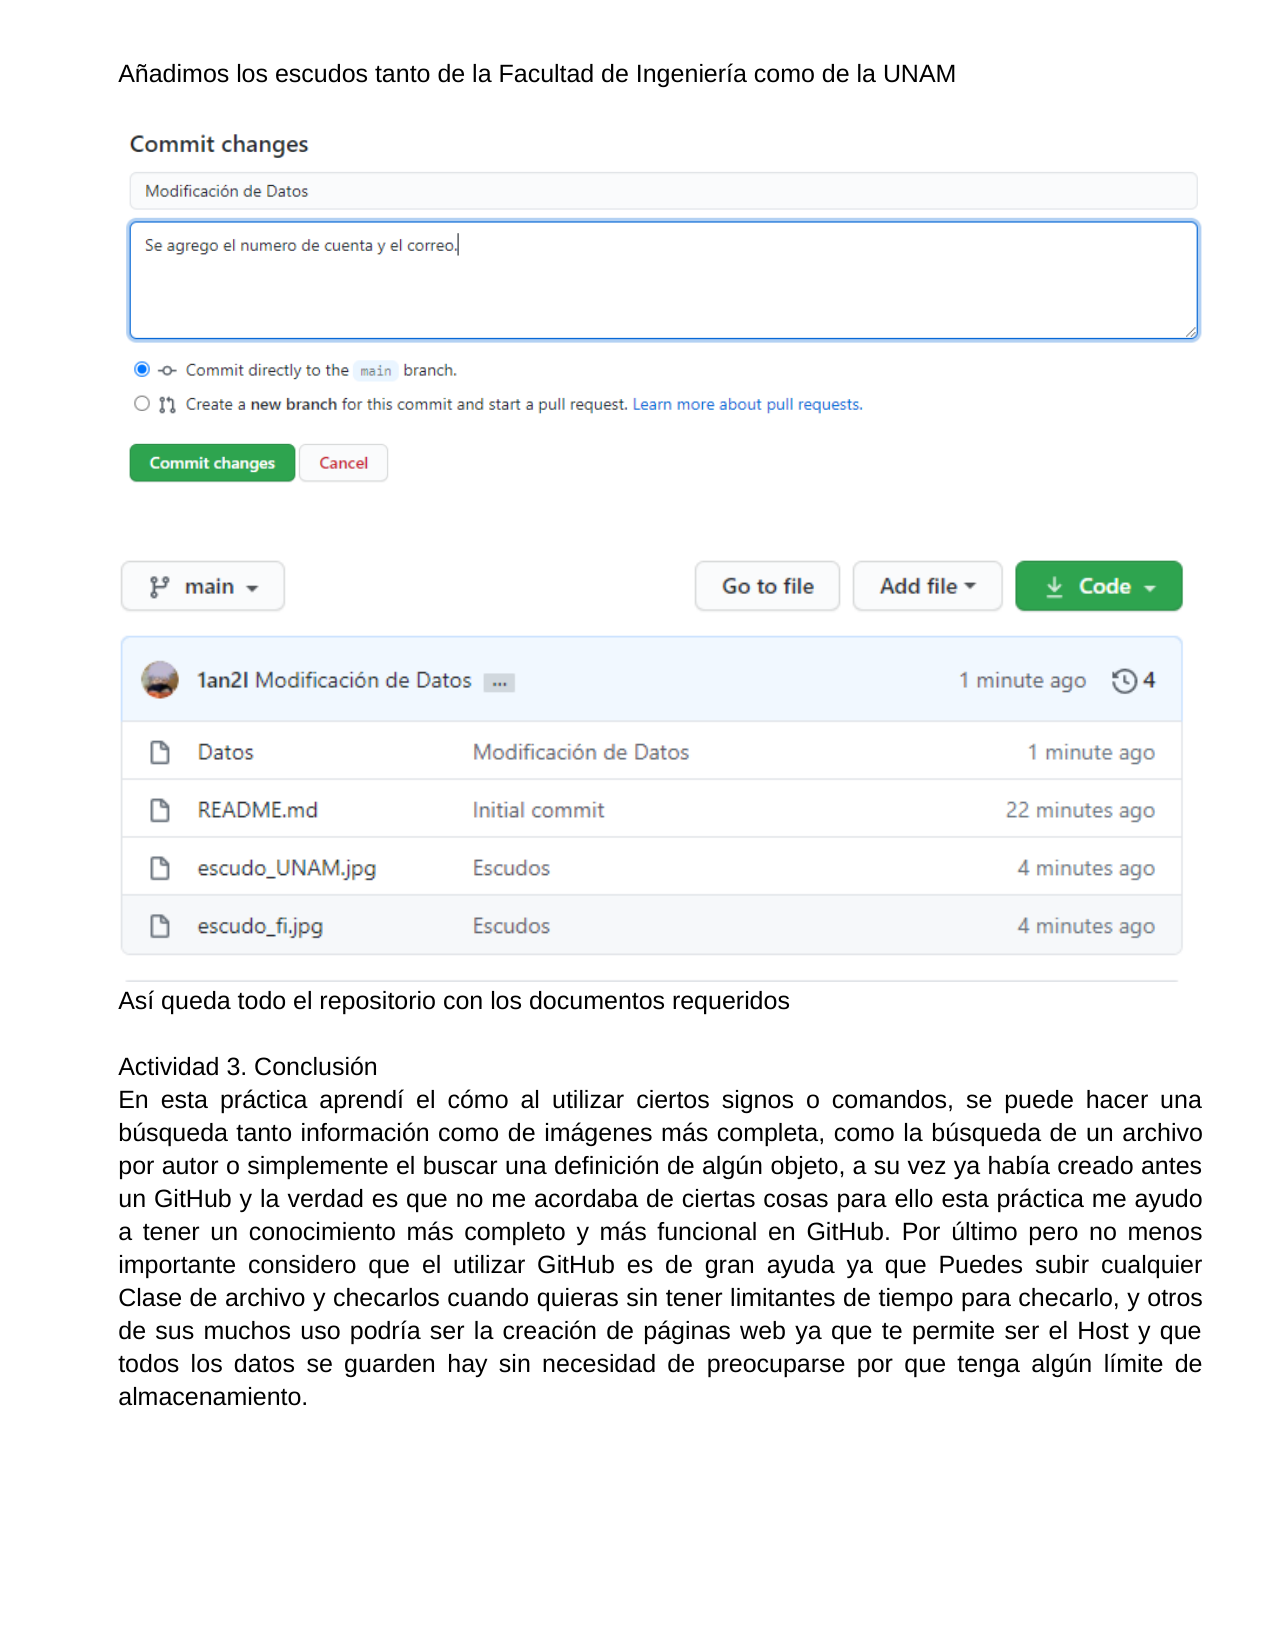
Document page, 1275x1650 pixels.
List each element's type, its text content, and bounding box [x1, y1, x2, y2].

text Añadimos los escudos tanto de la Facultad de Ingeniería como de la UNAM [118, 59, 1205, 88]
text Actividad 3. Conclusión [118, 1052, 1205, 1081]
text Así queda todo el repositorio con los documentos requeridos [118, 986, 1205, 1015]
text En esta práctica aprendí el cómo al utilizar ciertos signos o comandos, se puede hacer una búsqueda tanto información como de imágenes más completa, como la búsqueda de un archivo por autor o simplemente el buscar una definición de algún objeto, a su vez ya había creado antes un GitHub y la verdad es que no me acordaba de ciertas cosas para ello esta práctica me ayudo a tener un conocimiento más completo y más funcional en GitHub. Por último pero no menos importante considero que el utilizar GitHub es de gran ayuda ya que Puedes subir cualquier Clase de archivo y checarlos cuando quieras sin tener limitantes de tiempo para checarlo, y otros de sus muchos uso podría ser la creación de páginas web ya que te permite ser el Host y que todos los datos se guarden hay sin necesidad de preocuparse por que tenga algún límite de almacenamiento. [118, 1085, 1205, 1411]
